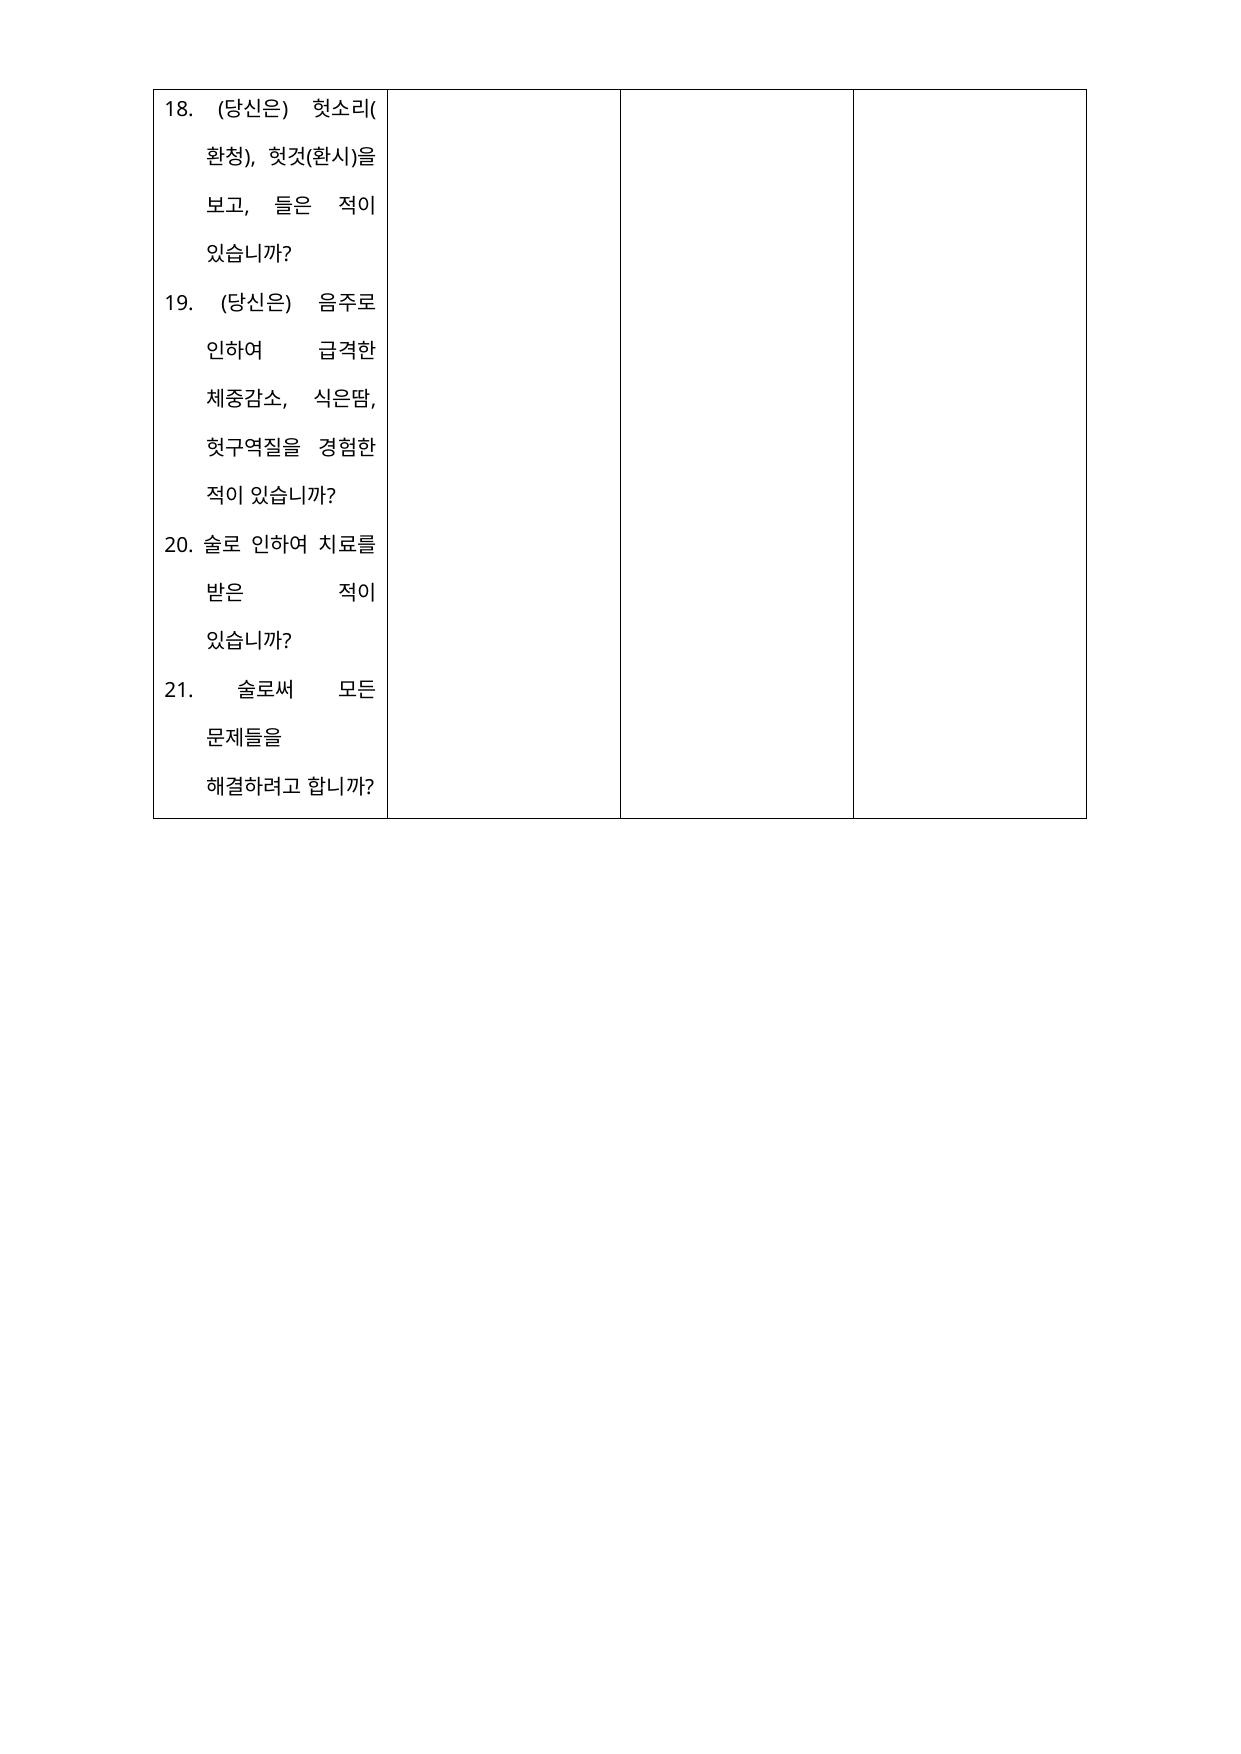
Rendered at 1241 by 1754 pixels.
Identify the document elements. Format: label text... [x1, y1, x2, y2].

table_cell [388, 90, 620, 817]
table_cell [854, 90, 1086, 817]
table_cell 18. (당신은) 헛소리(환청), 헛것(환시)을 보고, 들은 적이 있습니까? 19. (당신은) 음주로 인하여 급격한 체중감소, 식은땀, 헛구역질을 경험한 적이 있습니까? 20. 술로 인하여 치료를 받은 적이 있습니까? 21. 술로써 모든 문제들을 해결하려고 합니까? [154, 90, 387, 817]
table_cell [621, 90, 853, 817]
